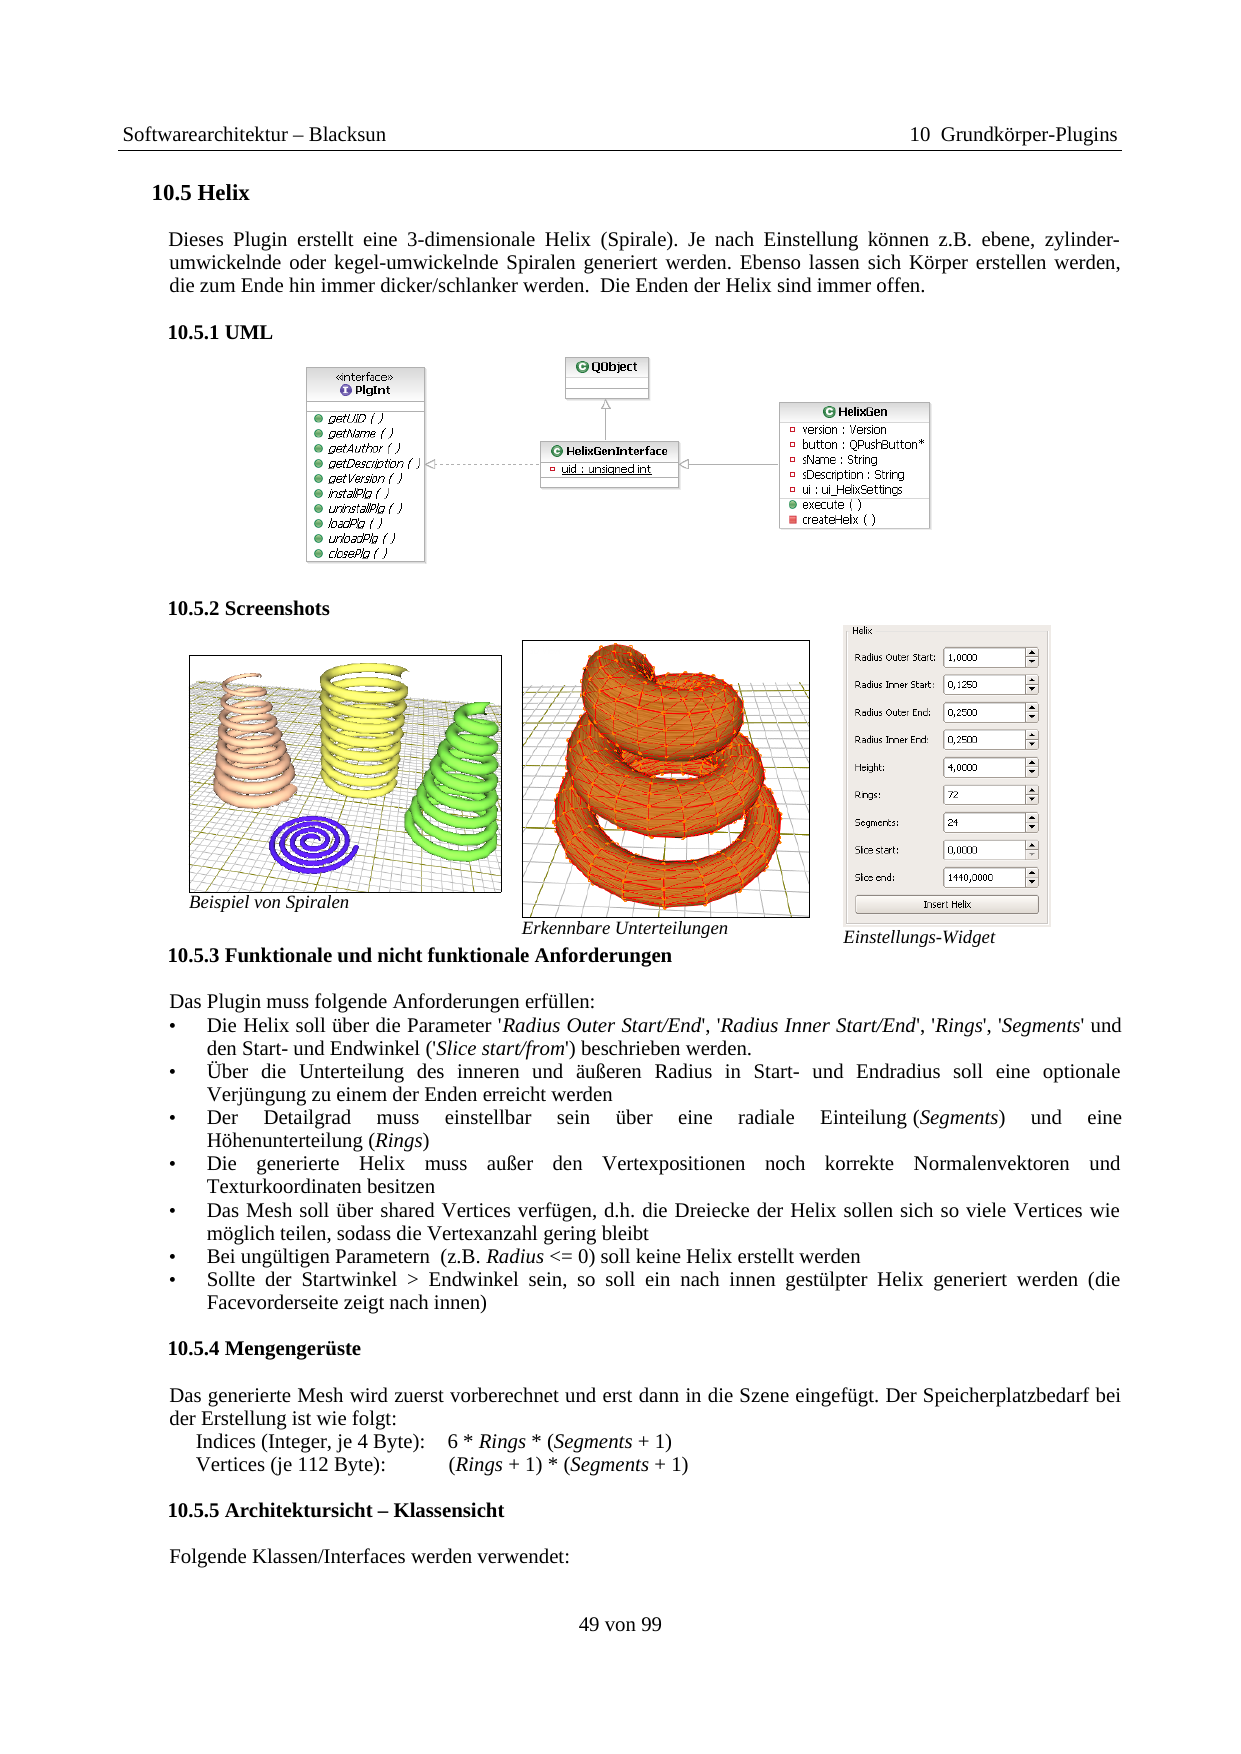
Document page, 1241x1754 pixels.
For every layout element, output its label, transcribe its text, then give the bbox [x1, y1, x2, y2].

picture [296, 347, 944, 574]
text Erkennbare Unterteilungen [522, 918, 809, 938]
list Bei ungültigen Parametern (z.B. Radius <= 0) soll keine Helix erstellt werden [169, 1245, 1122, 1268]
list Einstellungs-Widget [843, 927, 1051, 948]
picture [523, 641, 809, 917]
text Dieses Plugin erstellt eine 3-dimensionale Helix (Spirale). Je nach Einstellung können z.B. ebene, zylinder-umwickelnde oder kegel-umwickelnde Spiralen generiert werden. Ebenso lassen sich Körper erstellen werden, die zum Ende hin immer dicker/schlanker werden. Die Enden der Helix sind immer offen. [168, 228, 1122, 297]
list Das Mesh soll über shared Vertices verfügen, d.h. die Dreiecke der Helix sollen sich so viele Vertices wie möglich teilen, sodass die Vertexanzahl gering bleibt [169, 1198, 1122, 1245]
subtitle UML [149, 321, 1122, 344]
subtitle Mengengerüste [149, 1337, 1122, 1360]
text Vertices (je 112 Byte): (Rings + 1) * (Segments + 1) [169, 1453, 1122, 1476]
subtitle Helix [146, 179, 1122, 205]
list Der Detailgrad muss einstellbar sein über eine radiale Einteilung (Segments) und eine Höhenunterteilung (Rings) [169, 1106, 1122, 1152]
text Folgende Klassen/Interfaces werden verwendet: [169, 1545, 1122, 1568]
list Sollte der Startwinkel > Endwinkel sein, so soll ein nach innen gestülpter Helix generiert werden (die Facevorderseite zeigt nach innen) [169, 1268, 1122, 1314]
subtitle Funktionale und nicht funktionale Anforderungen [149, 944, 1122, 967]
picture [843, 625, 1051, 927]
text Beispiel von Spiralen [189, 893, 501, 913]
list Die Helix soll über die Parameter 'Radius Outer Start/End', 'Radius Inner Start/End', 'Rings', 'Segments' und den Start- und Endwinkel ('Slice start/from') beschrieben werden. [169, 1013, 1122, 1060]
picture [190, 656, 501, 892]
text Indices (Integer, je 4 Byte): 6 * Rings * (Segments + 1) [169, 1430, 1122, 1453]
list Die generierte Helix muss außer den Vertexpositionen noch korrekte Normalenvektoren und Texturkoordinaten besitzen [169, 1152, 1122, 1198]
subtitle Architektursicht – Klassensicht [149, 1499, 1122, 1522]
list Über die Unterteilung des inneren und äußeren Radius in Start- und Endradius soll eine optionale Verjüngung zu einem der Enden erreicht werden [169, 1060, 1122, 1106]
text Das Plugin muss folgende Anforderungen erfüllen: [169, 990, 1122, 1013]
text Das generierte Mesh wird zuerst vorberechnet und erst dann in die Szene eingefügt. Der Speicherplatzbedarf bei der Erstellung ist wie folgt: [169, 1383, 1122, 1430]
subtitle Screenshots [149, 597, 1122, 625]
